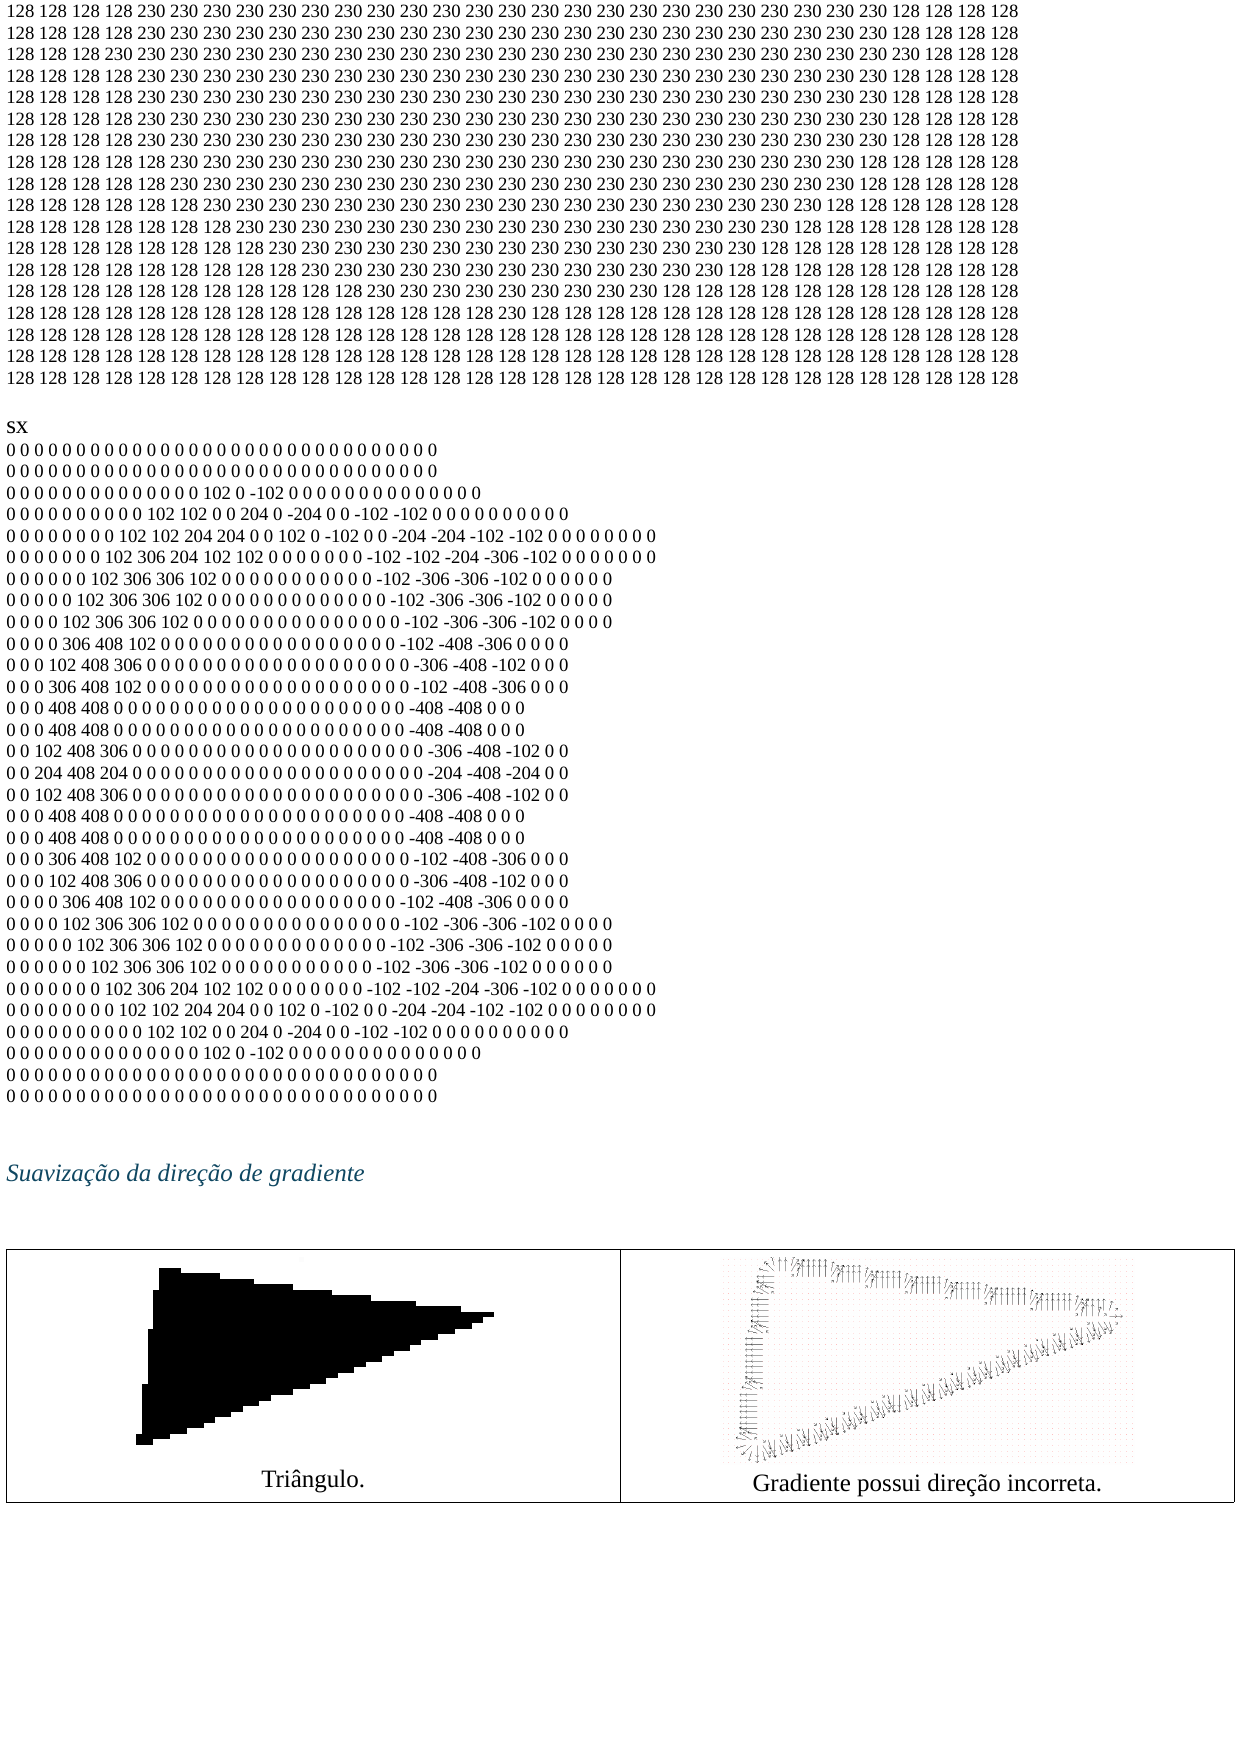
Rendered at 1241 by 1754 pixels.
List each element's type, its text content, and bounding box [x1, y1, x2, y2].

text 128 128 128 128 128 230 230 230 230 230 230 230 230 230 230 230 230 230 230 230 230 230 230 230 230 230 128 128 128 128 128 [6, 151, 1234, 172]
text 0 0 0 0 306 408 102 0 0 0 0 0 0 0 0 0 0 0 0 0 0 0 0 0 -102 -408 -306 0 0 0 0 [6, 632, 1234, 654]
text 128 128 128 128 128 128 128 128 230 230 230 230 230 230 230 230 230 230 230 230 230 230 230 128 128 128 128 128 128 128 128 [6, 237, 1234, 259]
text 128 128 128 230 230 230 230 230 230 230 230 230 230 230 230 230 230 230 230 230 230 230 230 230 230 230 230 230 128 128 128 [6, 43, 1234, 65]
text 0 0 0 0 0 0 0 0 0 0 102 102 0 0 204 0 -204 0 0 -102 -102 0 0 0 0 0 0 0 0 0 0 [6, 503, 1234, 525]
text sx [6, 410, 1234, 438]
text 128 128 128 128 128 128 128 230 230 230 230 230 230 230 230 230 230 230 230 230 230 230 230 230 128 128 128 128 128 128 128 [6, 216, 1234, 237]
text 0 0 204 408 204 0 0 0 0 0 0 0 0 0 0 0 0 0 0 0 0 0 0 0 0 0 -204 -408 -204 0 0 [6, 762, 1234, 783]
text 0 0 0 408 408 0 0 0 0 0 0 0 0 0 0 0 0 0 0 0 0 0 0 0 0 0 -408 -408 0 0 0 [6, 719, 1234, 740]
text 0 0 0 306 408 102 0 0 0 0 0 0 0 0 0 0 0 0 0 0 0 0 0 0 0 -102 -408 -306 0 0 0 [6, 848, 1234, 870]
picture [109, 1257, 517, 1462]
text 0 0 0 0 0 0 0 0 0 0 0 0 0 0 0 0 0 0 0 0 0 0 0 0 0 0 0 0 0 0 0 [6, 438, 1234, 460]
text 128 128 128 128 230 230 230 230 230 230 230 230 230 230 230 230 230 230 230 230 230 230 230 230 230 230 230 128 128 128 128 [6, 86, 1234, 108]
text 128 128 128 128 128 230 230 230 230 230 230 230 230 230 230 230 230 230 230 230 230 230 230 230 230 230 128 128 128 128 128 [6, 172, 1234, 194]
text 0 0 0 0 0 0 102 306 306 102 0 0 0 0 0 0 0 0 0 0 0 -102 -306 -306 -102 0 0 0 0 0 0 [6, 956, 1234, 977]
text 0 0 0 0 102 306 306 102 0 0 0 0 0 0 0 0 0 0 0 0 0 0 0 -102 -306 -306 -102 0 0 0 0 [6, 913, 1234, 934]
text 0 0 102 408 306 0 0 0 0 0 0 0 0 0 0 0 0 0 0 0 0 0 0 0 0 0 -306 -408 -102 0 0 [6, 740, 1234, 762]
text 0 0 0 0 102 306 306 102 0 0 0 0 0 0 0 0 0 0 0 0 0 0 0 -102 -306 -306 -102 0 0 0 0 [6, 611, 1234, 632]
text 128 128 128 128 128 128 230 230 230 230 230 230 230 230 230 230 230 230 230 230 230 230 230 230 230 128 128 128 128 128 128 [6, 194, 1234, 216]
text 0 0 0 0 0 0 0 0 0 0 0 0 0 0 0 0 0 0 0 0 0 0 0 0 0 0 0 0 0 0 0 [6, 1064, 1234, 1085]
text 0 0 0 0 0 0 0 0 0 0 102 102 0 0 204 0 -204 0 0 -102 -102 0 0 0 0 0 0 0 0 0 0 [6, 1021, 1234, 1042]
text 128 128 128 128 128 128 128 128 128 128 128 128 128 128 128 230 128 128 128 128 128 128 128 128 128 128 128 128 128 128 128 [6, 302, 1234, 323]
text 0 0 0 408 408 0 0 0 0 0 0 0 0 0 0 0 0 0 0 0 0 0 0 0 0 0 -408 -408 0 0 0 [6, 697, 1234, 719]
subtitle Suavização da direção de gradiente [6, 1158, 1234, 1187]
picture [720, 1257, 1135, 1465]
text 128 128 128 128 128 128 128 128 128 230 230 230 230 230 230 230 230 230 230 230 230 230 128 128 128 128 128 128 128 128 128 [6, 259, 1234, 280]
text 128 128 128 128 128 128 128 128 128 128 128 230 230 230 230 230 230 230 230 230 128 128 128 128 128 128 128 128 128 128 128 [6, 280, 1234, 302]
text 0 0 0 0 0 0 0 102 306 204 102 102 0 0 0 0 0 0 0 -102 -102 -204 -306 -102 0 0 0 0 0 0 0 [6, 546, 1234, 568]
text 128 128 128 128 230 230 230 230 230 230 230 230 230 230 230 230 230 230 230 230 230 230 230 230 230 230 230 128 128 128 128 [6, 129, 1234, 151]
text 128 128 128 128 128 128 128 128 128 128 128 128 128 128 128 128 128 128 128 128 128 128 128 128 128 128 128 128 128 128 128 [6, 345, 1234, 367]
table_header Gradiente possui direção incorreta. [621, 1250, 1234, 1502]
text 0 0 0 0 0 0 0 0 0 0 0 0 0 0 0 0 0 0 0 0 0 0 0 0 0 0 0 0 0 0 0 [6, 460, 1234, 482]
text 0 0 0 102 408 306 0 0 0 0 0 0 0 0 0 0 0 0 0 0 0 0 0 0 0 -306 -408 -102 0 0 0 [6, 654, 1234, 676]
text 0 0 102 408 306 0 0 0 0 0 0 0 0 0 0 0 0 0 0 0 0 0 0 0 0 0 -306 -408 -102 0 0 [6, 783, 1234, 805]
text 128 128 128 128 230 230 230 230 230 230 230 230 230 230 230 230 230 230 230 230 230 230 230 230 230 230 230 128 128 128 128 [6, 65, 1234, 86]
text 0 0 0 0 0 0 102 306 306 102 0 0 0 0 0 0 0 0 0 0 0 -102 -306 -306 -102 0 0 0 0 0 0 [6, 568, 1234, 589]
text 0 0 0 0 0 102 306 306 102 0 0 0 0 0 0 0 0 0 0 0 0 0 -102 -306 -306 -102 0 0 0 0 0 [6, 934, 1234, 956]
text 0 0 0 0 0 0 0 0 102 102 204 204 0 0 102 0 -102 0 0 -204 -204 -102 -102 0 0 0 0 0 0 0 0 [6, 999, 1234, 1021]
text 0 0 0 408 408 0 0 0 0 0 0 0 0 0 0 0 0 0 0 0 0 0 0 0 0 0 -408 -408 0 0 0 [6, 805, 1234, 827]
text 0 0 0 0 0 0 0 0 0 0 0 0 0 0 102 0 -102 0 0 0 0 0 0 0 0 0 0 0 0 0 0 [6, 482, 1234, 503]
text 128 128 128 128 230 230 230 230 230 230 230 230 230 230 230 230 230 230 230 230 230 230 230 230 230 230 230 128 128 128 128 [6, 22, 1234, 43]
text 0 0 0 0 0 102 306 306 102 0 0 0 0 0 0 0 0 0 0 0 0 0 -102 -306 -306 -102 0 0 0 0 0 [6, 589, 1234, 611]
text 128 128 128 128 230 230 230 230 230 230 230 230 230 230 230 230 230 230 230 230 230 230 230 230 230 230 230 128 128 128 128 [6, 108, 1234, 129]
text 0 0 0 0 306 408 102 0 0 0 0 0 0 0 0 0 0 0 0 0 0 0 0 0 -102 -408 -306 0 0 0 0 [6, 891, 1234, 913]
text 0 0 0 0 0 0 0 0 0 0 0 0 0 0 102 0 -102 0 0 0 0 0 0 0 0 0 0 0 0 0 0 [6, 1042, 1234, 1064]
text 0 0 0 0 0 0 0 0 0 0 0 0 0 0 0 0 0 0 0 0 0 0 0 0 0 0 0 0 0 0 0 [6, 1085, 1234, 1107]
text 0 0 0 306 408 102 0 0 0 0 0 0 0 0 0 0 0 0 0 0 0 0 0 0 0 -102 -408 -306 0 0 0 [6, 676, 1234, 697]
text 128 128 128 128 230 230 230 230 230 230 230 230 230 230 230 230 230 230 230 230 230 230 230 230 230 230 230 128 128 128 128 [6, 0, 1234, 22]
text 128 128 128 128 128 128 128 128 128 128 128 128 128 128 128 128 128 128 128 128 128 128 128 128 128 128 128 128 128 128 128 [6, 367, 1234, 388]
text 0 0 0 0 0 0 0 0 102 102 204 204 0 0 102 0 -102 0 0 -204 -204 -102 -102 0 0 0 0 0 0 0 0 [6, 525, 1234, 546]
table_header Triângulo. [7, 1250, 620, 1502]
text 0 0 0 102 408 306 0 0 0 0 0 0 0 0 0 0 0 0 0 0 0 0 0 0 0 -306 -408 -102 0 0 0 [6, 870, 1234, 891]
text 128 128 128 128 128 128 128 128 128 128 128 128 128 128 128 128 128 128 128 128 128 128 128 128 128 128 128 128 128 128 128 [6, 323, 1234, 345]
text 0 0 0 0 0 0 0 102 306 204 102 102 0 0 0 0 0 0 0 -102 -102 -204 -306 -102 0 0 0 0 0 0 0 [6, 977, 1234, 999]
text 0 0 0 408 408 0 0 0 0 0 0 0 0 0 0 0 0 0 0 0 0 0 0 0 0 0 -408 -408 0 0 0 [6, 827, 1234, 848]
